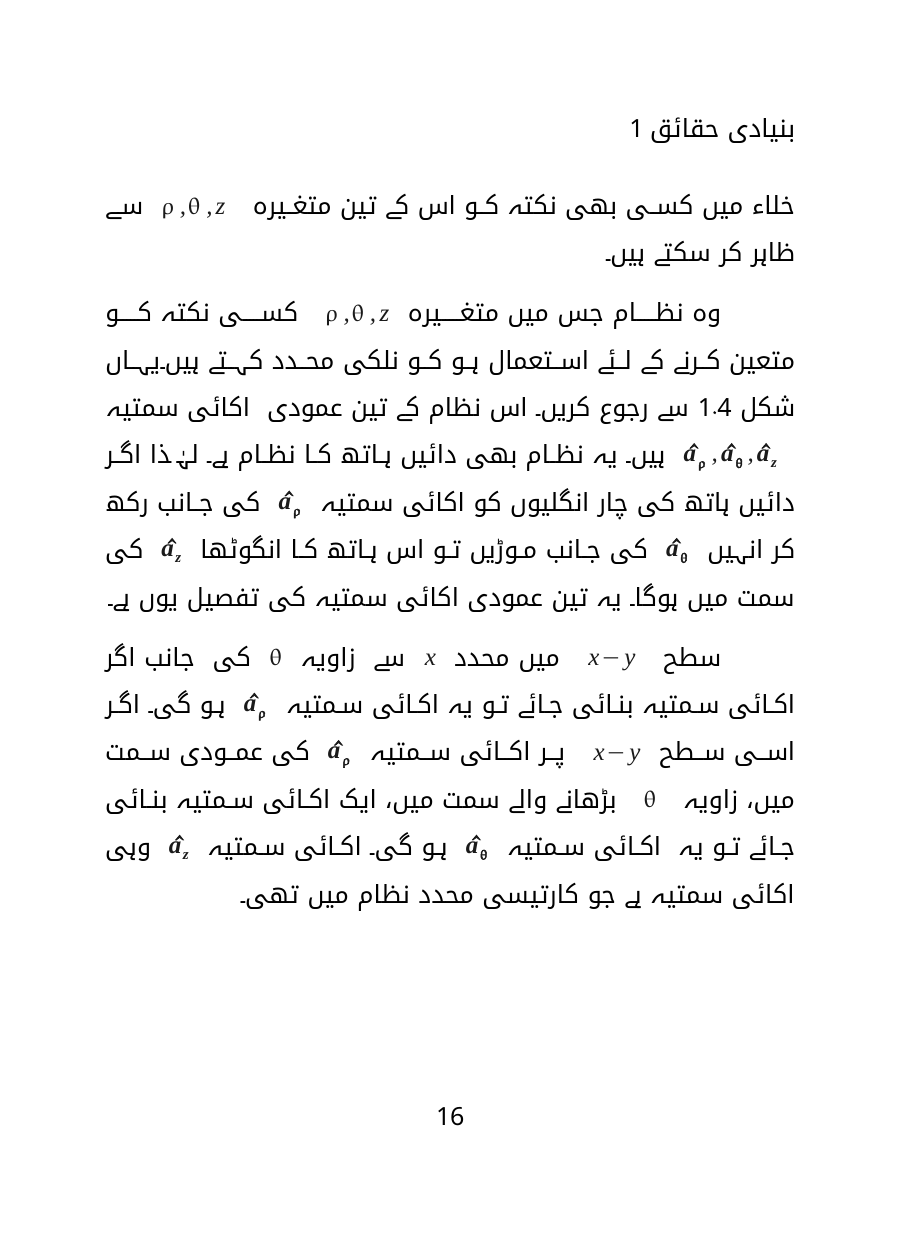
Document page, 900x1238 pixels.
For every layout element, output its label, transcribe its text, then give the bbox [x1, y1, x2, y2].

text لہٰذا ہم نکتہ کو متغیرہکی جگہ متغیرہکی مدد سے یوں لکھ سکتے ہیں۔ لہٰذا ہم خلاء میں کسی بھی نکتہ کو اس کے تین متغیرہ سے ظاہر کر سکتے ہیں۔ [105, 182, 795, 277]
text وہ نظام جس میں متغیرہ کسی نکتہ کو متعین کرنے کے لئے استعمال ہو کو نلکی محدد کہتے ہیں۔یہاں شکل 1.4 سے رجوع کریں۔ اس نظام کے تین عمودی اکائی سمتیہ ہیں۔ یہ نظام بھی دائیں ہاتھ کا نظام ہے۔ لہٰذا اگر دائیں ہاتھ کی چار انگلیوں کو اکائی سمتیہکی جانب رکھ کر انہیںکی جانب موڑیں تو اس ہاتھ کا انگوٹھاکی سمت میں ہوگا۔ یہ تین عمودی اکائی سمتیہ کی تفصیل یوں ہے۔ [105, 290, 795, 621]
text سطح میں محددسے زاویہکی جانب اگر اکائی سمتیہ بنائی جائے تو یہ اکائی سمتیہہو گی۔ اگر اسی سطح پر اکائی سمتیہکی عمودی سمت میں، زاویہ بڑھانے والے سمت میں، ایک اکائی سمتیہ بنائی جائے تو یہ اکائی سمتیہہو گی۔ اکائی سمتیہوہی اکائی سمتیہ ہے جو کارتیسی محدد نظام میں تھی۔ [105, 634, 795, 918]
